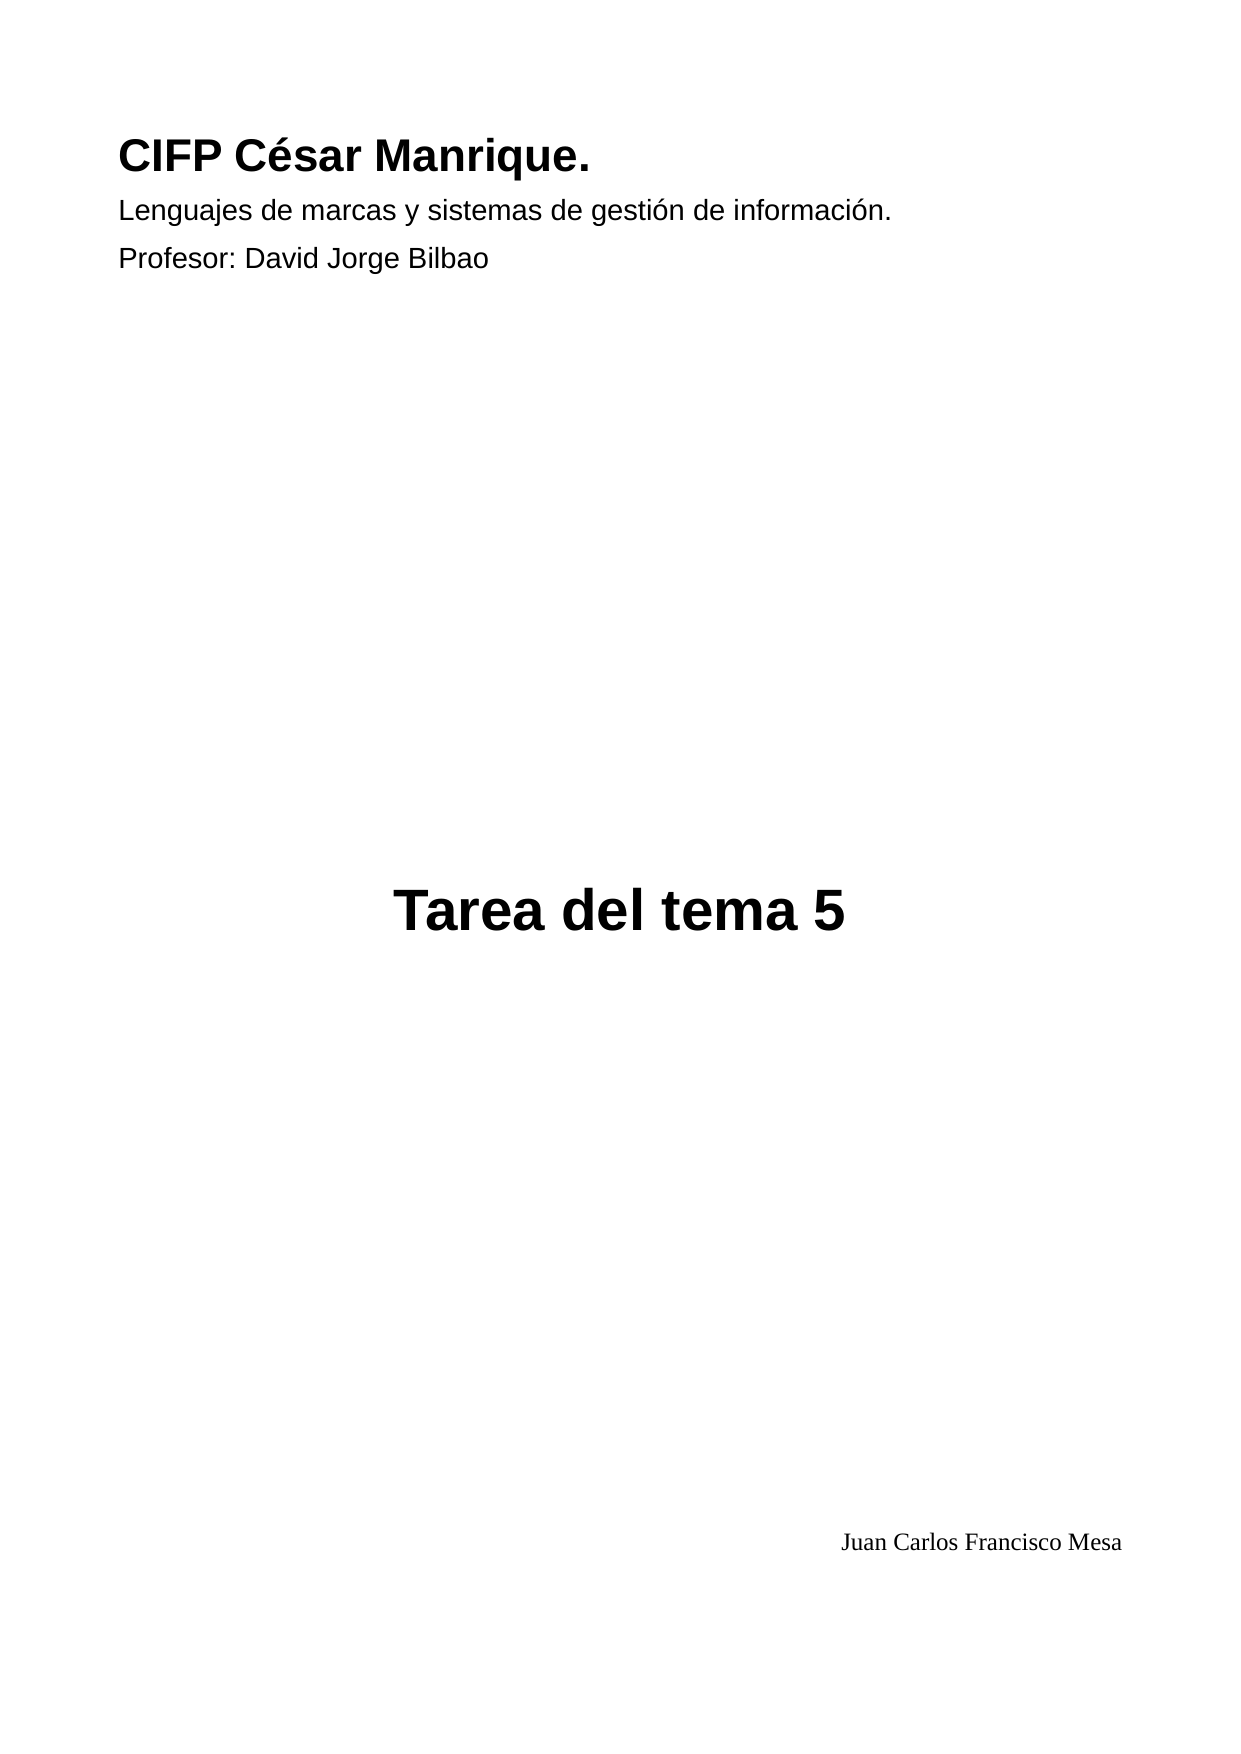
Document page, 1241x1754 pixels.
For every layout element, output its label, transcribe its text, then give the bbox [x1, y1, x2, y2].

title CIFP César Manrique. [118, 128, 1122, 181]
title Tarea del tema 5 [118, 876, 1122, 943]
text Lenguajes de marcas y sistemas de gestión de información. [118, 193, 1122, 227]
text Juan Carlos Francisco Mesa [118, 1527, 1122, 1555]
text Profesor: David Jorge Bilbao [118, 241, 1122, 275]
